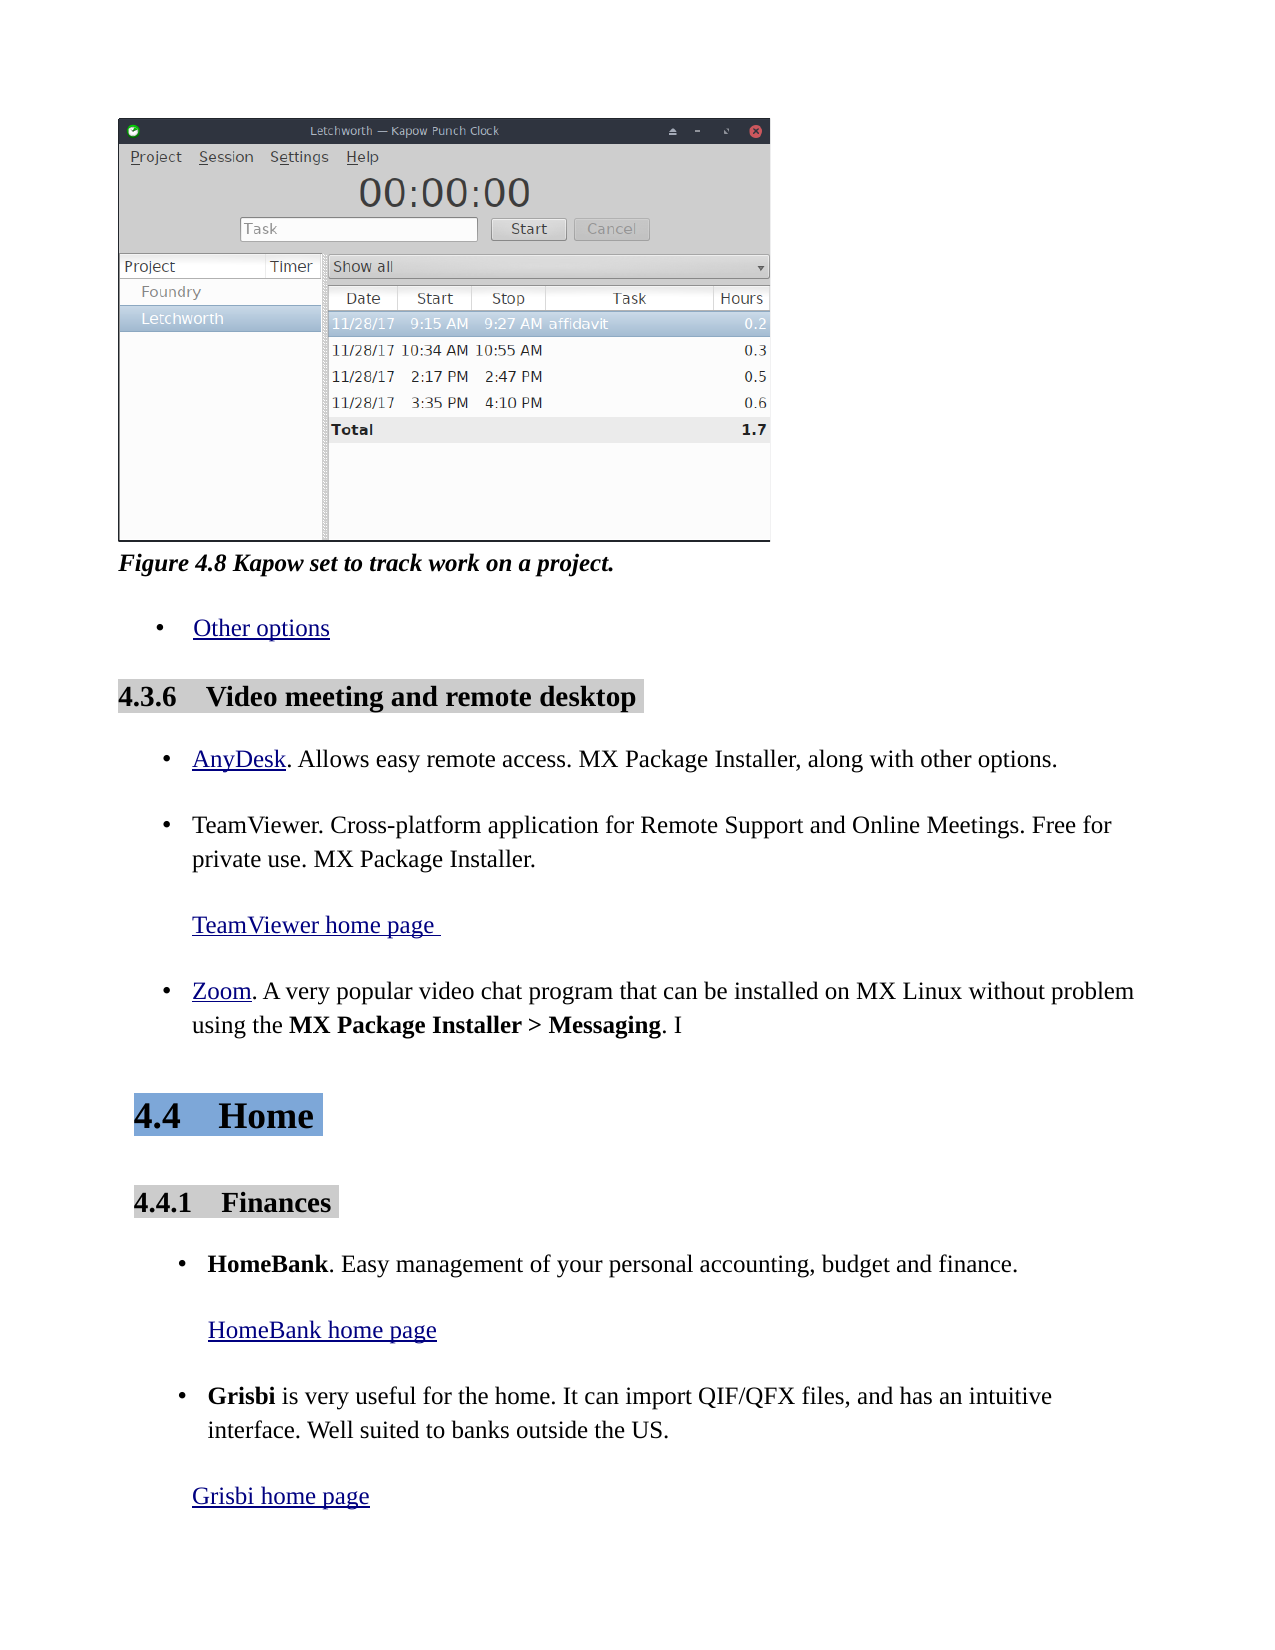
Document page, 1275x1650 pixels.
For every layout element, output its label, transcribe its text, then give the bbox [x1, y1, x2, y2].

subtitle 4.4.1 Finances [339, 1185, 1141, 1218]
list Grisbi is very useful for the home. It can import QIF/QFX files, and has an intuitive interface. Well suited to banks outside the US. [178, 1381, 1141, 1444]
subtitle 4.3.6 Video meeting and remote desktop [644, 679, 1157, 713]
subtitle 4.4 Home [323, 1093, 1141, 1136]
list Zoom. A very popular video chat program that can be installed on MX Linux without problem using the MX Package Installer > Messaging. I [162, 976, 1157, 1039]
list AnyDesk. Allows easy remote access. MX Package Installer, along with other options. [162, 744, 1157, 773]
text Figure 4.8 Kapow set to track work on a project. [118, 118, 1157, 577]
picture [118, 118, 770, 542]
list HomeBank. Easy management of your personal accounting, budget and finance. [178, 1249, 1141, 1278]
list Other options [156, 613, 1157, 642]
list TeamViewer. Cross-platform application for Remote Support and Online Meetings. Free for private use. MX Package Installer. [162, 810, 1157, 873]
list TeamViewer home page [162, 910, 1157, 939]
text HomeBank home page [134, 1315, 1141, 1344]
list Grisbi home page [162, 1481, 1157, 1510]
